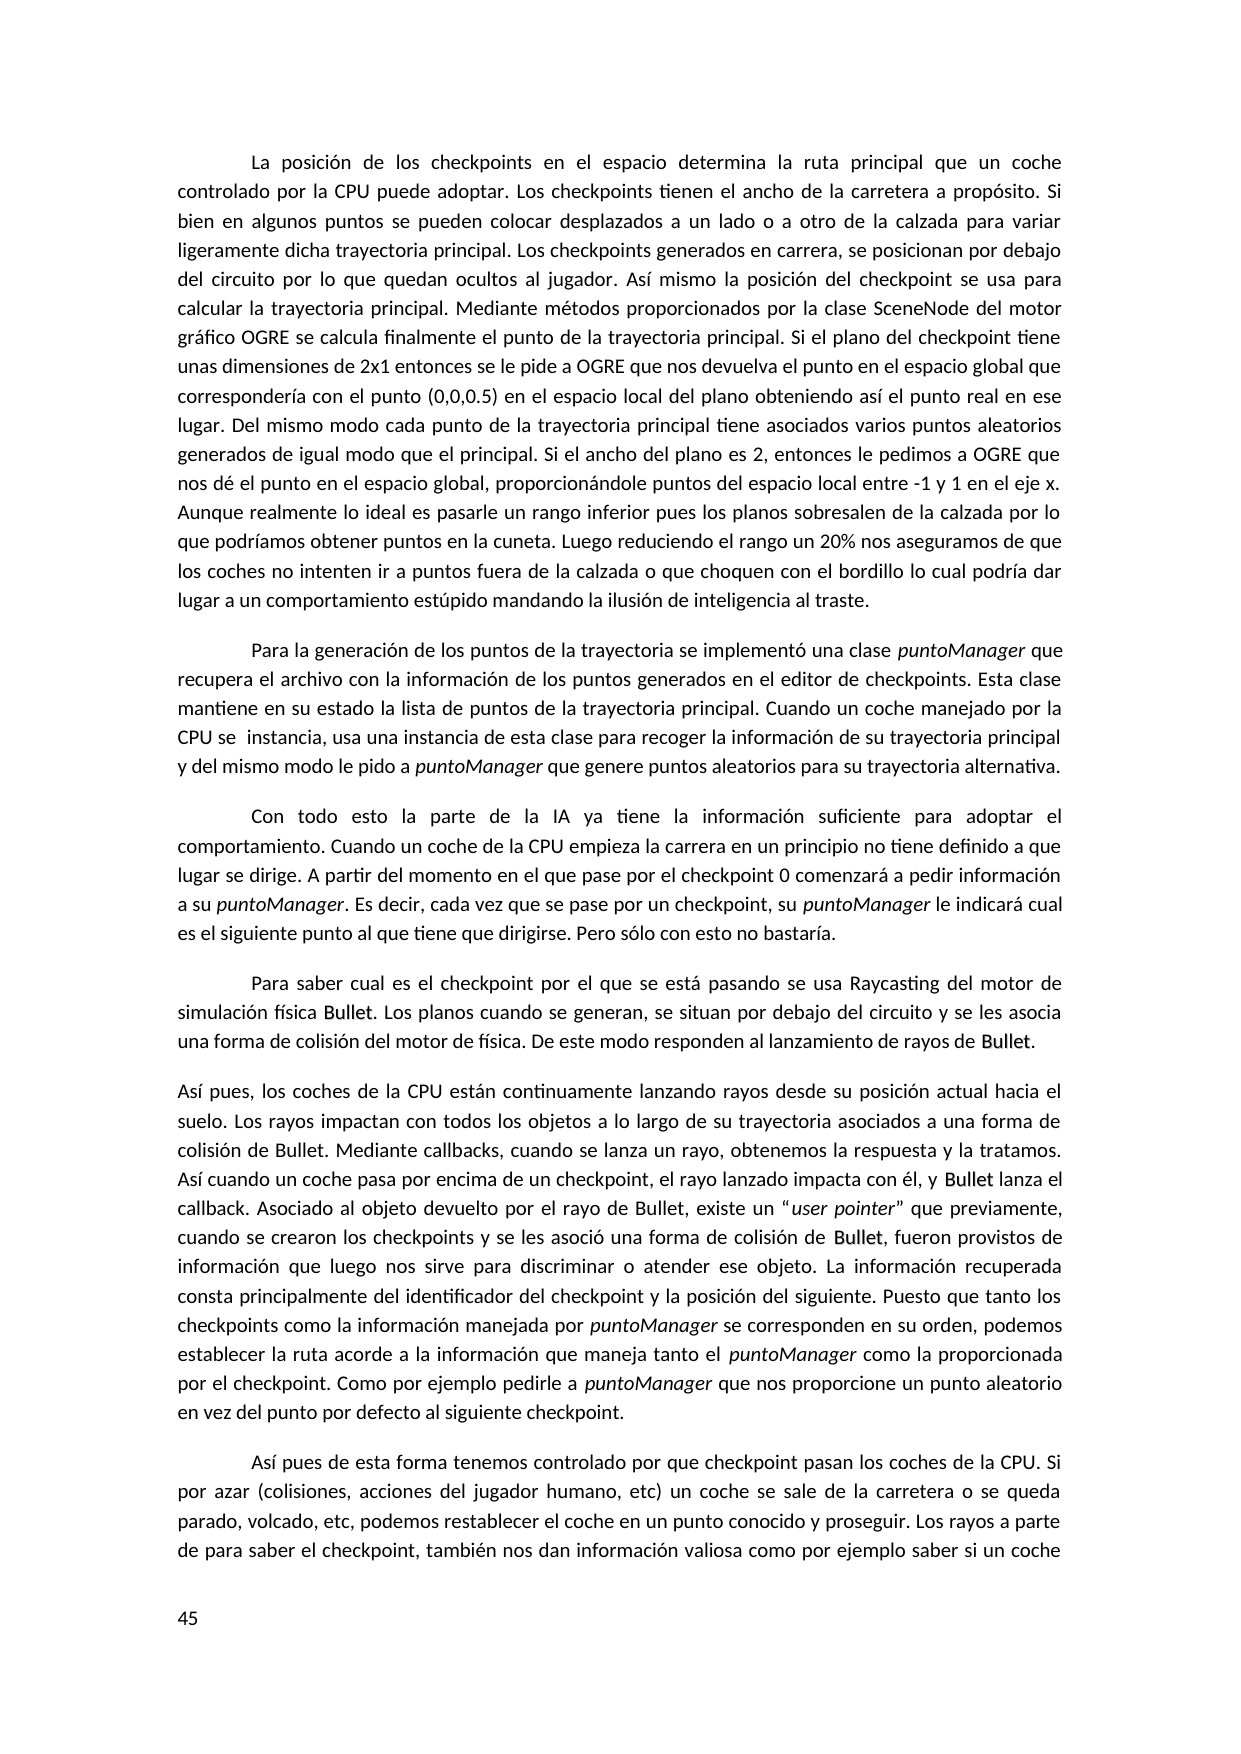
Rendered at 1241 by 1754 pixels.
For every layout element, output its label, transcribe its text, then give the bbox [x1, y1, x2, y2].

text La posición de los checkpoints en el espacio determina la ruta principal que un coche controlado por la CPU puede adoptar. Los checkpoints tienen el ancho de la carretera a propósito. Si bien en algunos puntos se pueden colocar desplazados a un lado o a otro de la calzada para variar ligeramente dicha trayectoria principal. Los checkpoints generados en carrera, se posicionan por debajo del circuito por lo que quedan ocultos al jugador. Así mismo la posición del checkpoint se usa para calcular la trayectoria principal. Mediante métodos proporcionados por la clase SceneNode del motor gráfico OGRE se calcula finalmente el punto de la trayectoria principal. Si el plano del checkpoint tiene unas dimensiones de 2x1 entonces se le pide a OGRE que nos devuelva el punto en el espacio global que correspondería con el punto (0,0,0.5) en el espacio local del plano obteniendo así el punto real en ese lugar. Del mismo modo cada punto de la trayectoria principal tiene asociados varios puntos aleatorios generados de igual modo que el principal. Si el ancho del plano es 2, entonces le pedimos a OGRE que nos dé el punto en el espacio global, proporcionándole puntos del espacio local entre -1 y 1 en el eje x. Aunque realmente lo ideal es pasarle un rango inferior pues los planos sobresalen de la calzada por lo que podríamos obtener puntos en la cuneta. Luego reduciendo el rango un 20% nos aseguramos de que los coches no intenten ir a puntos fuera de la calzada o que choquen con el bordillo lo cual podría dar lugar a un comportamiento estúpido mandando la ilusión de inteligencia al traste. [177, 149, 1063, 612]
text Para saber cual es el checkpoint por el que se está pasando se usa Raycasting del motor de simulación física Bullet. Los planos cuando se generan, se situan por debajo del circuito y se les asocia una forma de colisión del motor de física. De este modo responden al lanzamiento de rayos de Bullet. [177, 970, 1063, 1054]
text Con todo esto la parte de la IA ya tiene la información suficiente para adoptar el comportamiento. Cuando un coche de la CPU empieza la carrera en un principio no tiene definido a que lugar se dirige. A partir del momento en el que pase por el checkpoint 0 comenzará a pedir información a su puntoManager. Es decir, cada vez que se pase por un checkpoint, su puntoManager le indicará cual es el siguiente punto al que tiene que dirigirse. Pero sólo con esto no bastaría. [177, 804, 1063, 946]
text Así pues de esta forma tenemos controlado por que checkpoint pasan los coches de la CPU. Si por azar (colisiones, acciones del jugador humano, etc) un coche se sale de la carretera o se queda parado, volcado, etc, podemos restablecer el coche en un punto conocido y proseguir. Los rayos a parte de para saber el checkpoint, también nos dan información valiosa como por ejemplo saber si un coche [177, 1449, 1063, 1562]
text Así pues, los coches de la CPU están continuamente lanzando rayos desde su posición actual hacia el suelo. Los rayos impactan con todos los objetos a lo largo de su trayectoria asociados a una forma de colisión de Bullet. Mediante callbacks, cuando se lanza un rayo, obtenemos la respuesta y la tratamos. Así cuando un coche pasa por encima de un checkpoint, el rayo lanzado impacta con él, y Bullet lanza el callback. Asociado al objeto devuelto por el rayo de Bullet, existe un “user pointer” que previamente, cuando se crearon los checkpoints y se les asoció una forma de colisión de Bullet, fueron provistos de información que luego nos sirve para discriminar o atender ese objeto. La información recuperada consta principalmente del identificador del checkpoint y la posición del siguiente. Puesto que tanto los checkpoints como la información manejada por puntoManager se corresponden en su orden, podemos establecer la ruta acorde a la información que maneja tanto el puntoManager como la proporcionada por el checkpoint. Como por ejemplo pedirle a puntoManager que nos proporcione un punto aleatorio en vez del punto por defecto al siguiente checkpoint. [177, 1079, 1063, 1425]
text Para la generación de los puntos de la trayectoria se implementó una clase puntoManager que recupera el archivo con la información de los puntos generados en el editor de checkpoints. Esta clase mantiene en su estado la lista de puntos de la trayectoria principal. Cuando un coche manejado por la CPU se instancia, usa una instancia de esta clase para recoger la información de su trayectoria principal y del mismo modo le pido a puntoManager que genere puntos aleatorios para su trayectoria alternativa. [177, 637, 1063, 779]
